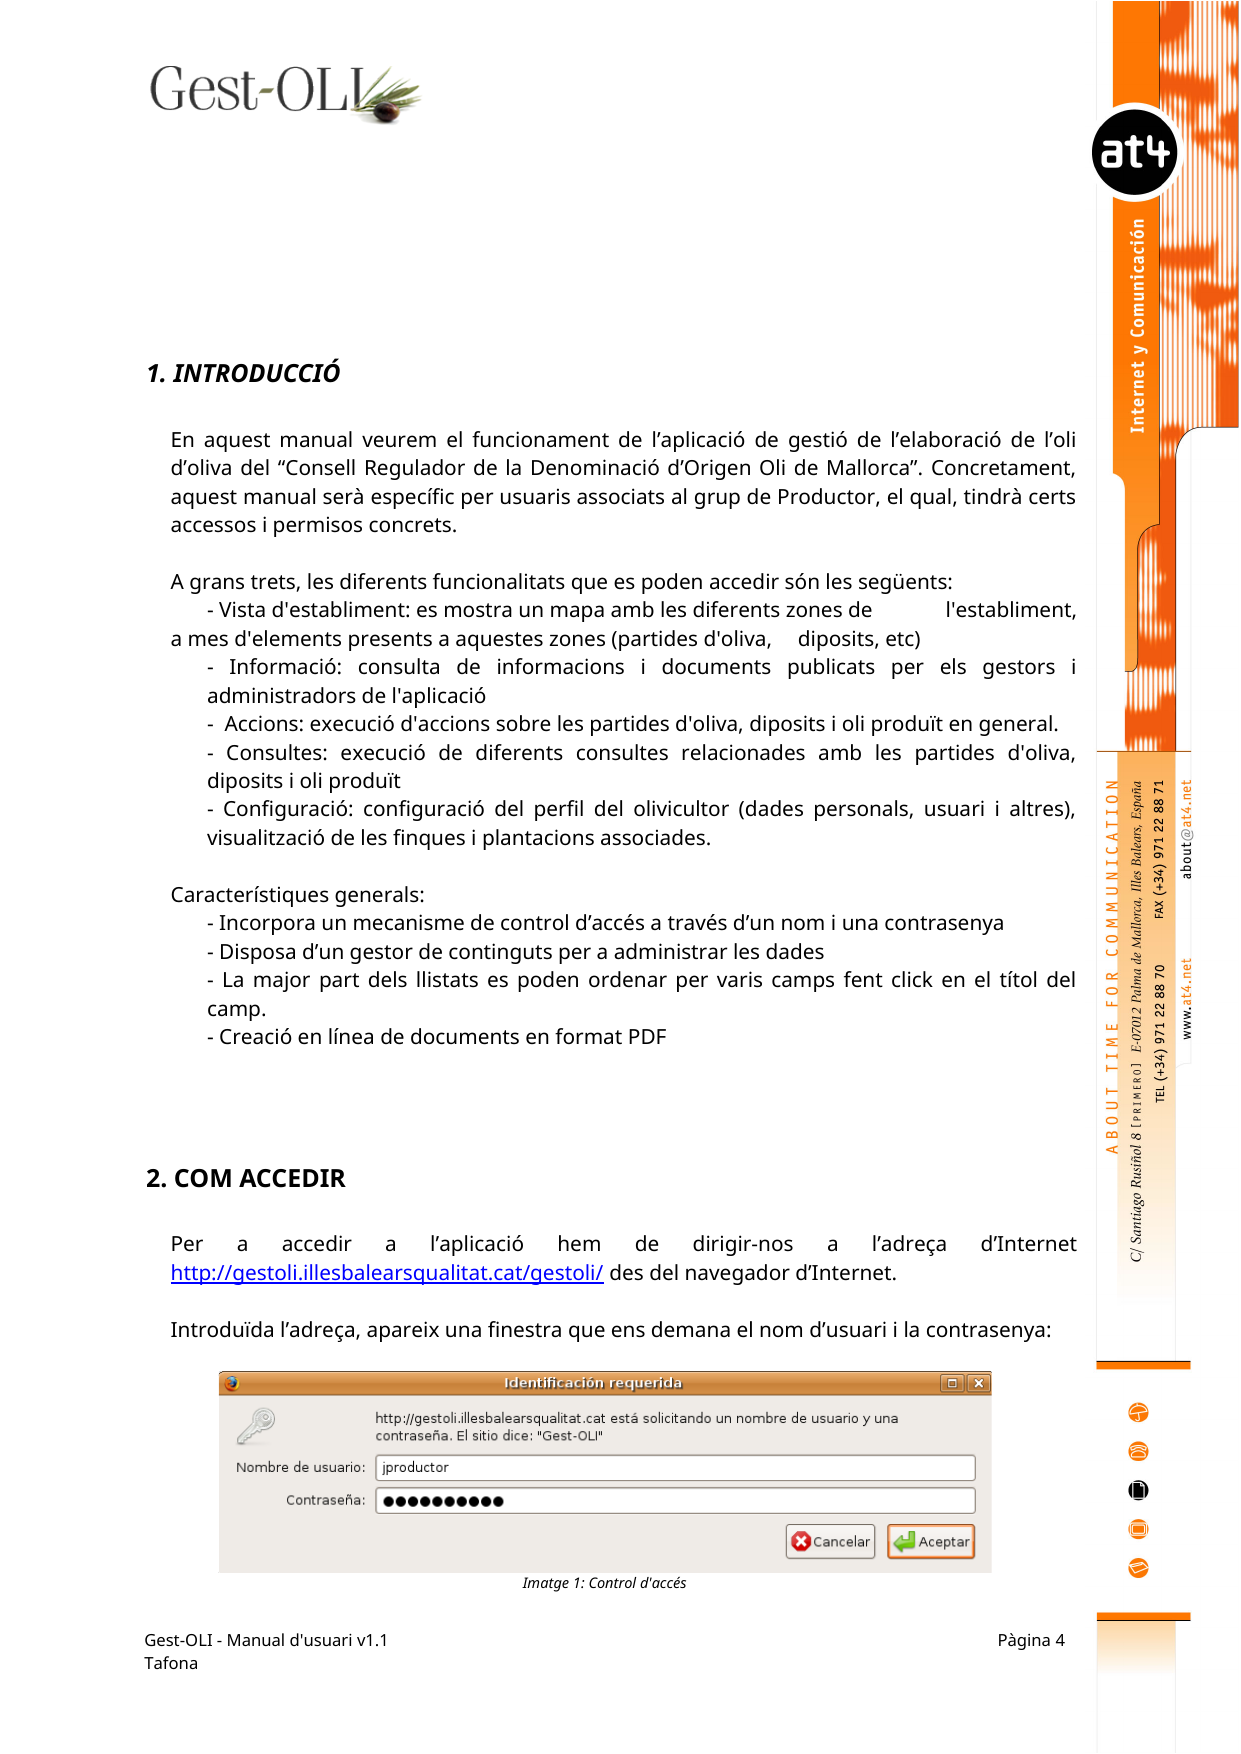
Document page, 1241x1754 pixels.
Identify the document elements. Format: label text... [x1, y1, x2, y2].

list - Consultes: execució de diferents consultes relacionades amb les partides d'oliva, diposits i oli produït [207, 738, 1078, 794]
text Característiques generals: [170, 880, 1078, 908]
text En aquest manual veurem el funcionament de l’aplicació de gestió de l’elaboració de l’oli d’oliva del “Consell Regulador de la Denominació d’Origen Oli de Mallorca”. Concretament, aquest manual serà específic per usuaris associats al grup de Productor, el qual, tindrà certs accessos i permisos concrets. [170, 425, 1078, 539]
text Per a accedir a l’aplicació hem de dirigir-nos a l’adreça d’Internet http://gestoli.illesbalearsqualitat.cat/gestoli/ des del navegador d’Internet. [170, 1229, 1078, 1286]
list - Disposa d’un gestor de continguts per a administrar les dades [207, 937, 1078, 965]
picture [1085, 1, 1239, 1753]
subtitle 2. COM ACCEDIR [133, 1161, 1078, 1195]
list - Informació: consulta de informacions i documents publicats per els gestors i administradors de l'aplicació [207, 652, 1078, 709]
list - Incorpora un mecanisme de control d’accés a través d’un nom i una contrasenya [207, 908, 1078, 937]
picture [218, 1371, 992, 1573]
subtitle 1. INTRODUCCIÓ [80, 356, 1078, 390]
text A grans trets, les diferents funcionalitats que es poden accedir són les següents: [170, 567, 1078, 596]
picture [149, 66, 423, 126]
list - La major part dels llistats es poden ordenar per varis camps fent click en el títol del camp. [207, 965, 1078, 1022]
list - Creació en línea de documents en format PDF [207, 1022, 1078, 1051]
text Introduïda l’adreça, apareix una finestra que ens demana el nom d’usuari i la contrasenya: [170, 1315, 1078, 1343]
text Imatge 1: Control d'accés [219, 1573, 992, 1592]
text - Vista d'establiment: es mostra un mapa amb les diferents zones de l'establiment, a mes d'elements presents a aquestes zones (partides d'oliva, diposits, etc) [170, 596, 1078, 652]
list - Accions: execució d'accions sobre les partides d'oliva, diposits i oli produït en general. [207, 709, 1078, 738]
list - Configuració: configuració del perfil del olivicultor (dades personals, usuari i altres), visualització de les finques i plantacions associades. [207, 794, 1078, 851]
